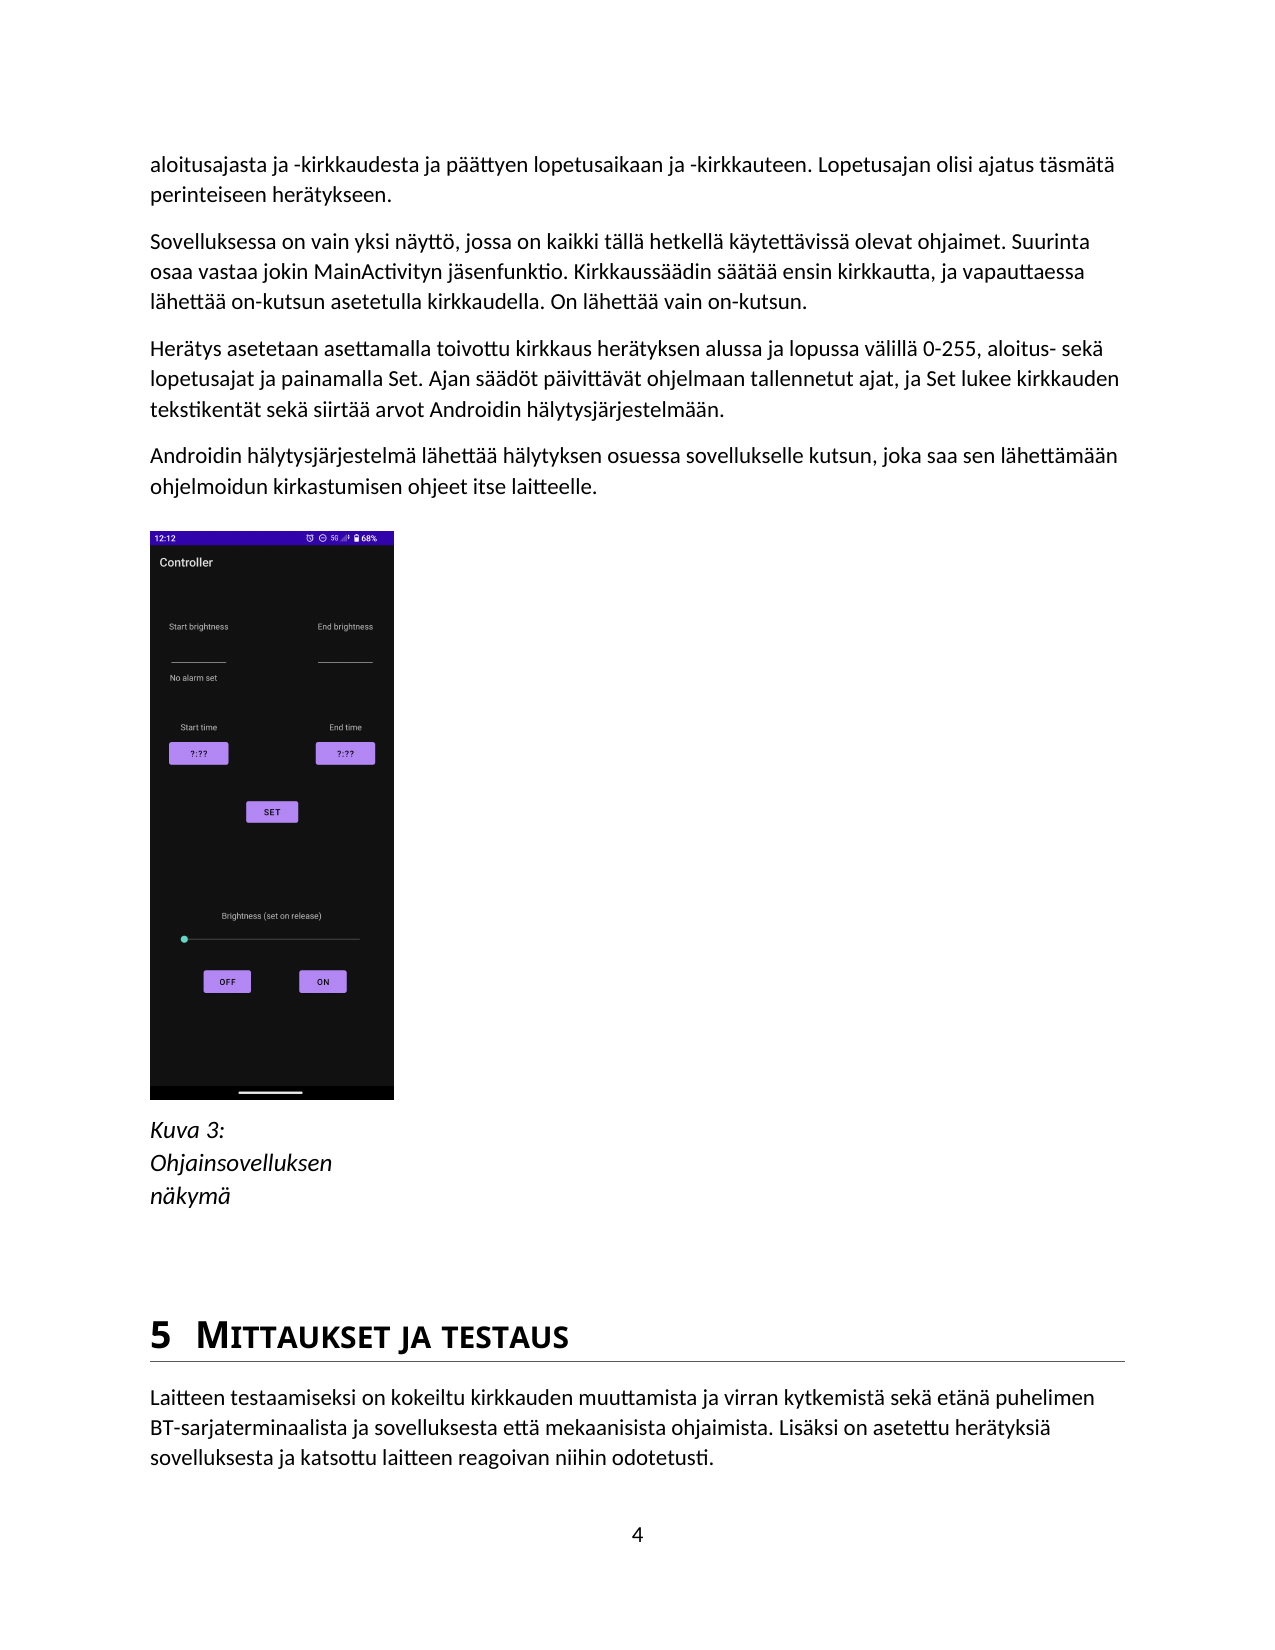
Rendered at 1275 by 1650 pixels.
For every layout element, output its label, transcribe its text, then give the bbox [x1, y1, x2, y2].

text Sovelluksessa on vain yksi näyttö, jossa on kaikki tällä hetkellä käytettävissä olevat ohjaimet. Suurinta osaa vastaa jokin MainActivityn jäsenfunktio. Kirkkaussäädin säätää ensin kirkkautta, ja vapauttaessa lähettää on-kutsun asetetulla kirkkaudella. On lähettää vain on-kutsun. [150, 227, 1125, 316]
picture [150, 531, 394, 1100]
text aloitusajasta ja -kirkkaudesta ja päättyen lopetusaikaan ja -kirkkauteen. Lopetusajan olisi ajatus täsmätä perinteiseen herätykseen. [150, 150, 1125, 208]
text Herätys asetetaan asettamalla toivottu kirkkaus herätyksen alussa ja lopussa välillä 0-255, aloitus- sekä lopetusajat ja painamalla Set. Ajan säädöt päivittävät ohjelmaan tallennetut ajat, ja Set lukee kirkkauden tekstikentät sekä siirtää arvot Androidin hälytysjärjestelmään. [150, 334, 1125, 423]
text Androidin hälytysjärjestelmä lähettää hälytyksen osuessa sovellukselle kutsun, joka saa sen lähettämään ohjelmoidun kirkastumisen ohjeet itse laitteelle. [150, 442, 1125, 500]
text Laitteen testaamiseksi on kokeiltu kirkkauden muuttamista ja virran kytkemistä sekä etänä puhelimen BT-sarjaterminaalista ja sovelluksesta että mekaanisista ohjaimista. Lisäksi on asetettu herätyksiä sovelluksesta ja katsottu laitteen reagoivan niihin odotetusti. [150, 1383, 1125, 1471]
text Kuva 3: Ohjainsovelluksen näkymä [150, 1100, 394, 1211]
subtitle Mittaukset ja testaus [150, 1308, 1125, 1361]
